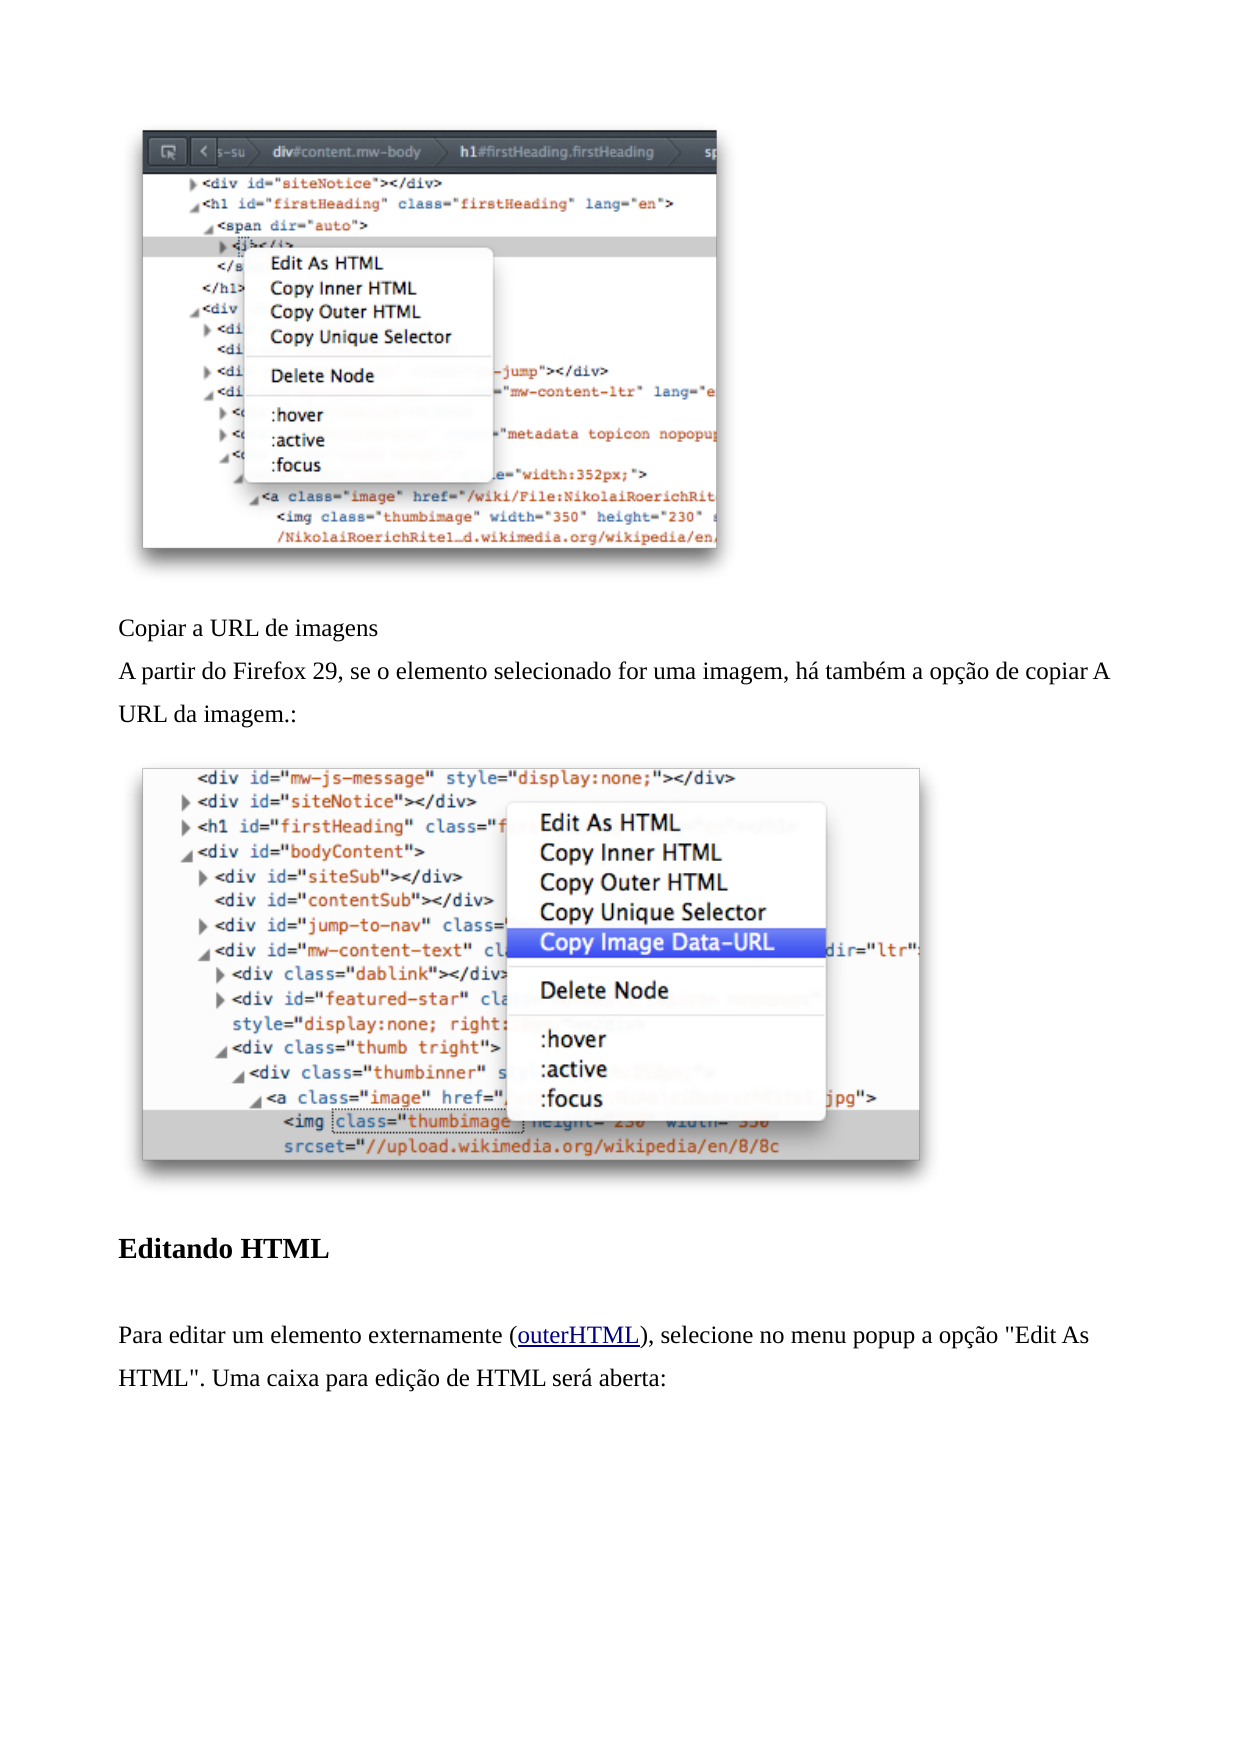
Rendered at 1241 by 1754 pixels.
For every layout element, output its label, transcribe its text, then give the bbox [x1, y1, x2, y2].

text A partir do Firefox 29, se o elemento selecionado for uma imagem, há também a opção de copiar A URL da imagem.: [118, 656, 1122, 728]
subtitle Editando HTML [118, 1231, 1122, 1265]
picture [118, 118, 742, 586]
text Para editar um elemento externamente (outerHTML), selecione no menu popup a opção "Edit As HTML". Uma caixa para edição de HTML será aberta: [118, 1277, 1122, 1392]
picture [118, 757, 945, 1198]
text Copiar a URL de imagens [118, 604, 1122, 642]
